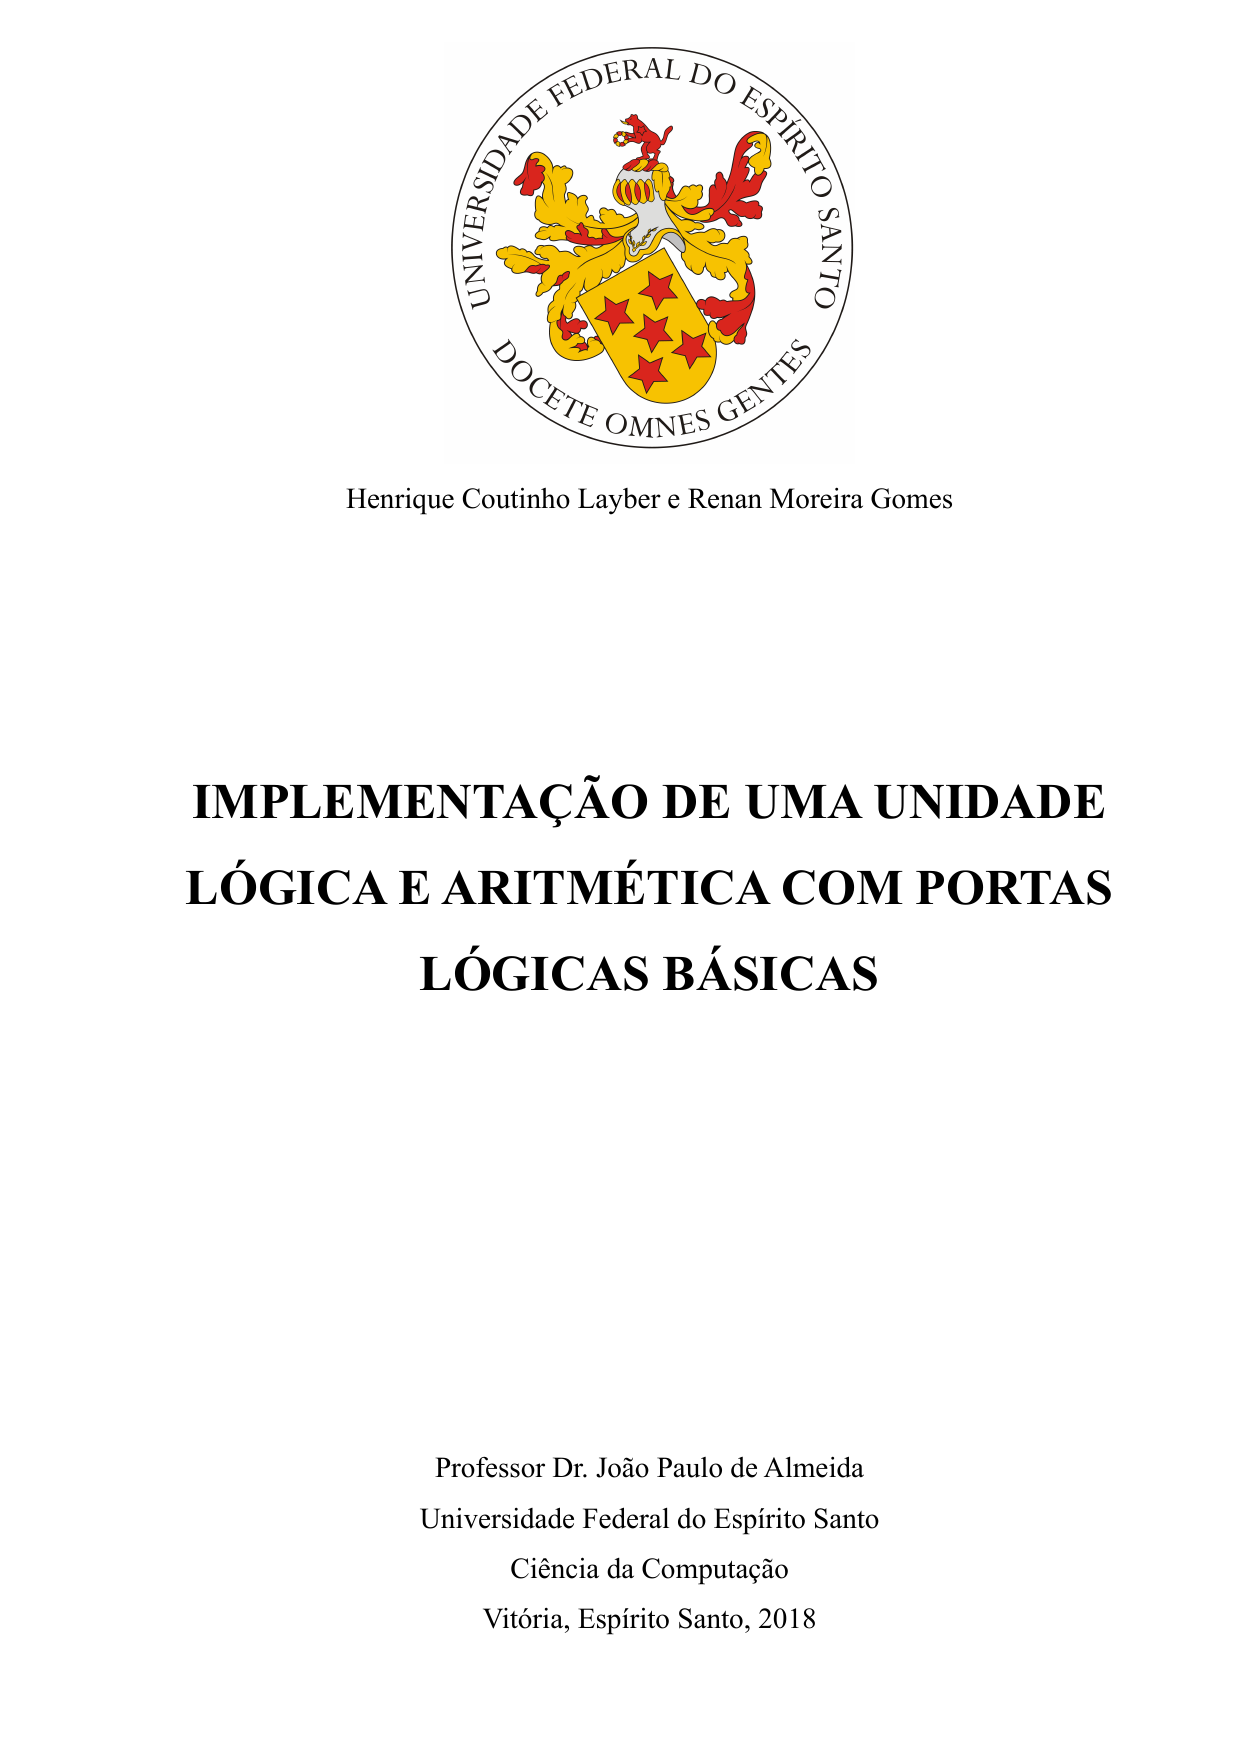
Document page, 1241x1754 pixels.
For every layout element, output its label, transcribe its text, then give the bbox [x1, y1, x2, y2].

title IMPLEMENTAÇÃO DE UMA UNIDADE LÓGICA E ARITMÉTICA COM PORTAS LÓGICAS BÁSICAS [177, 772, 1122, 1002]
text Henrique Coutinho Layber e Renan Moreira Gomes [177, 177, 1122, 514]
picture [464, 58, 815, 224]
